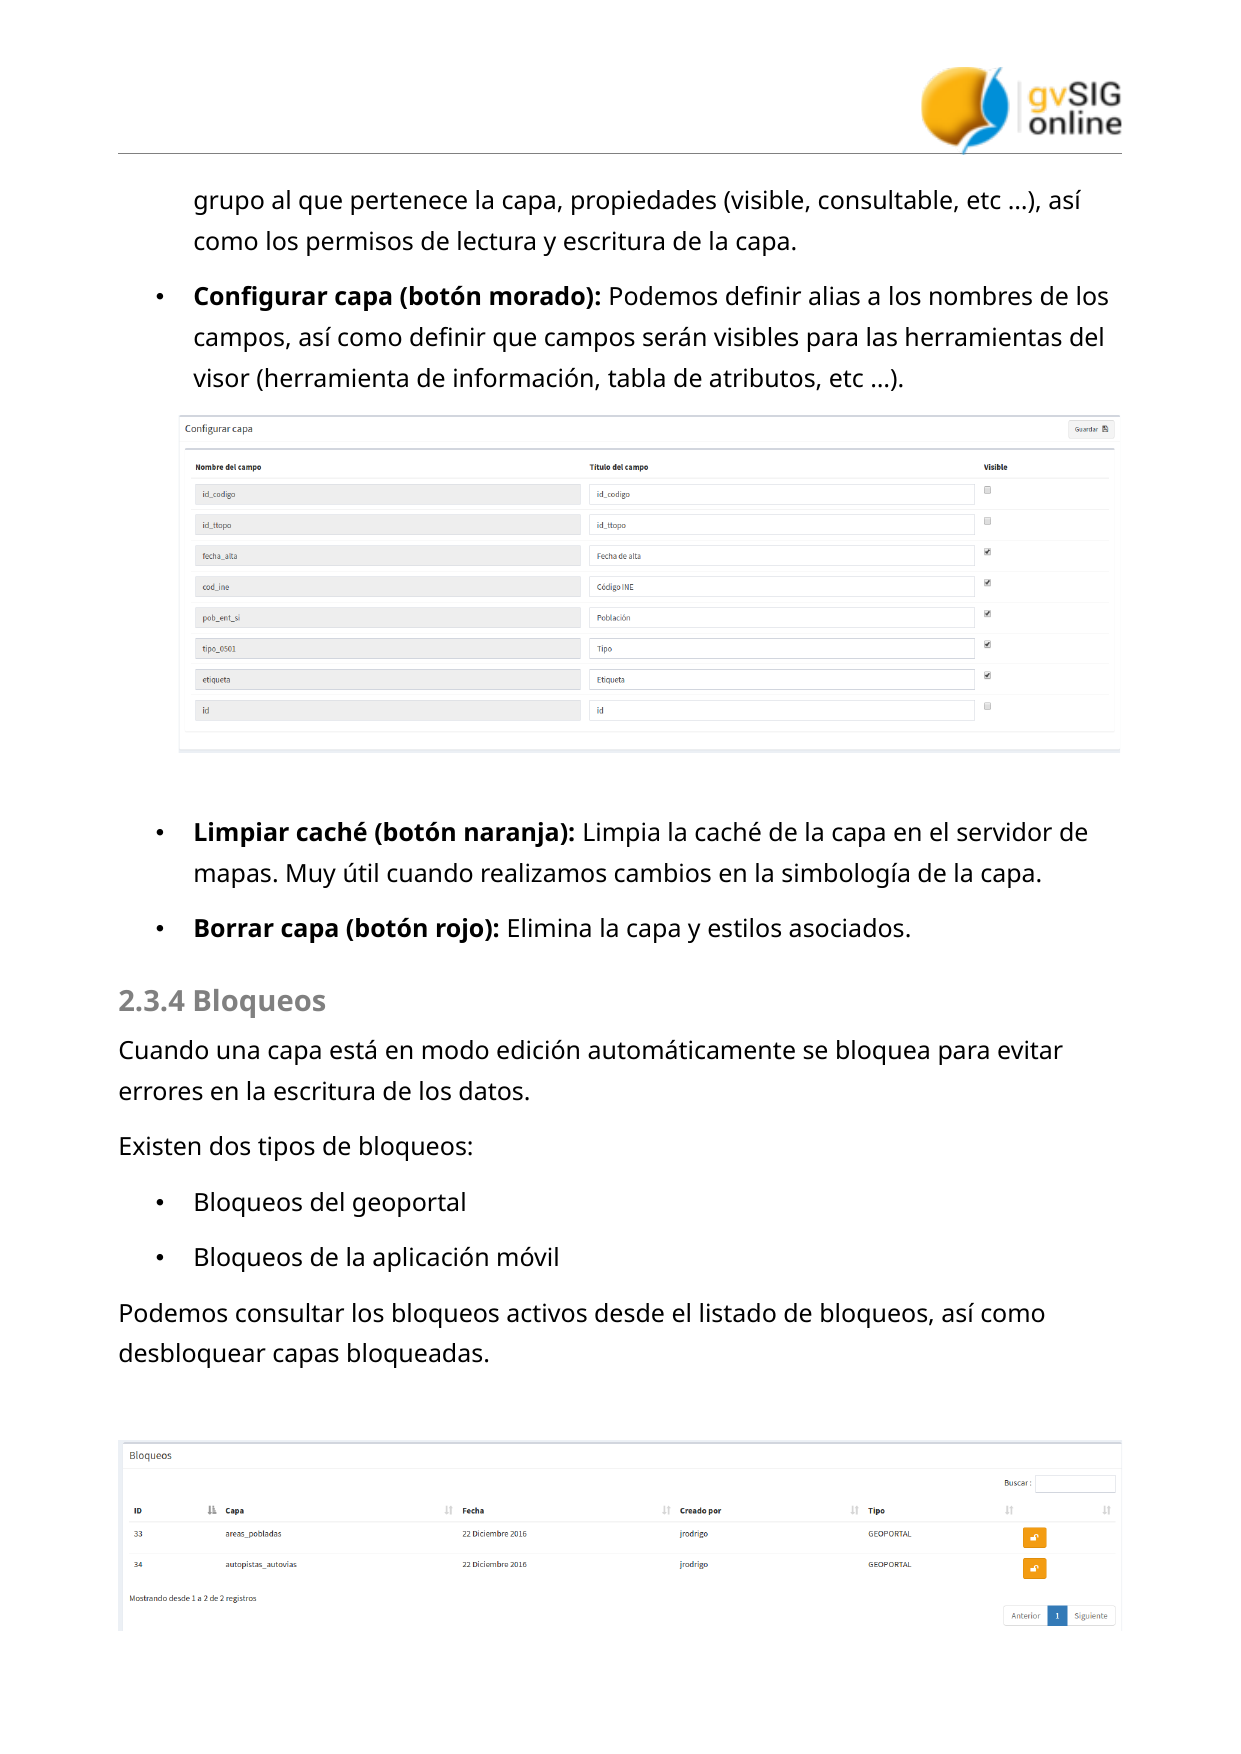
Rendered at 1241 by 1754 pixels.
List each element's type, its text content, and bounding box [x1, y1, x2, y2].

list Bloqueos de la aplicación móvil [156, 1240, 1122, 1274]
picture [921, 67, 1122, 155]
picture [178, 415, 1121, 753]
picture [118, 1440, 1123, 1631]
subtitle 2.3.4 Bloqueos [118, 981, 1122, 1020]
list Borrar capa (botón rojo): Elimina la capa y estilos asociados. [156, 911, 1122, 945]
list Limpiar caché (botón naranja): Limpia la caché de la capa en el servidor de mapas. Muy útil cuando realizamos cambios en la simbología de la capa. [156, 814, 1122, 889]
list Bloqueos del geoportal [156, 1184, 1122, 1218]
list grupo al que pertenece la capa, propiedades (visible, consultable, etc …), así como los permisos de lectura y escritura de la capa. [156, 182, 1122, 257]
text Existen dos tipos de bloqueos: [118, 1129, 1122, 1163]
list Configurar capa (botón morado): Podemos definir alias a los nombres de los campos, así como definir que campos serán visibles para las herramientas del visor (herramienta de información, tabla de atributos, etc …). [156, 278, 1122, 394]
text Podemos consultar los bloqueos activos desde el listado de bloqueos, así como desbloquear capas bloqueadas. [118, 1295, 1122, 1370]
text Cuando una capa está en modo edición automáticamente se bloquea para evitar errores en la escritura de los datos. [118, 1033, 1122, 1108]
